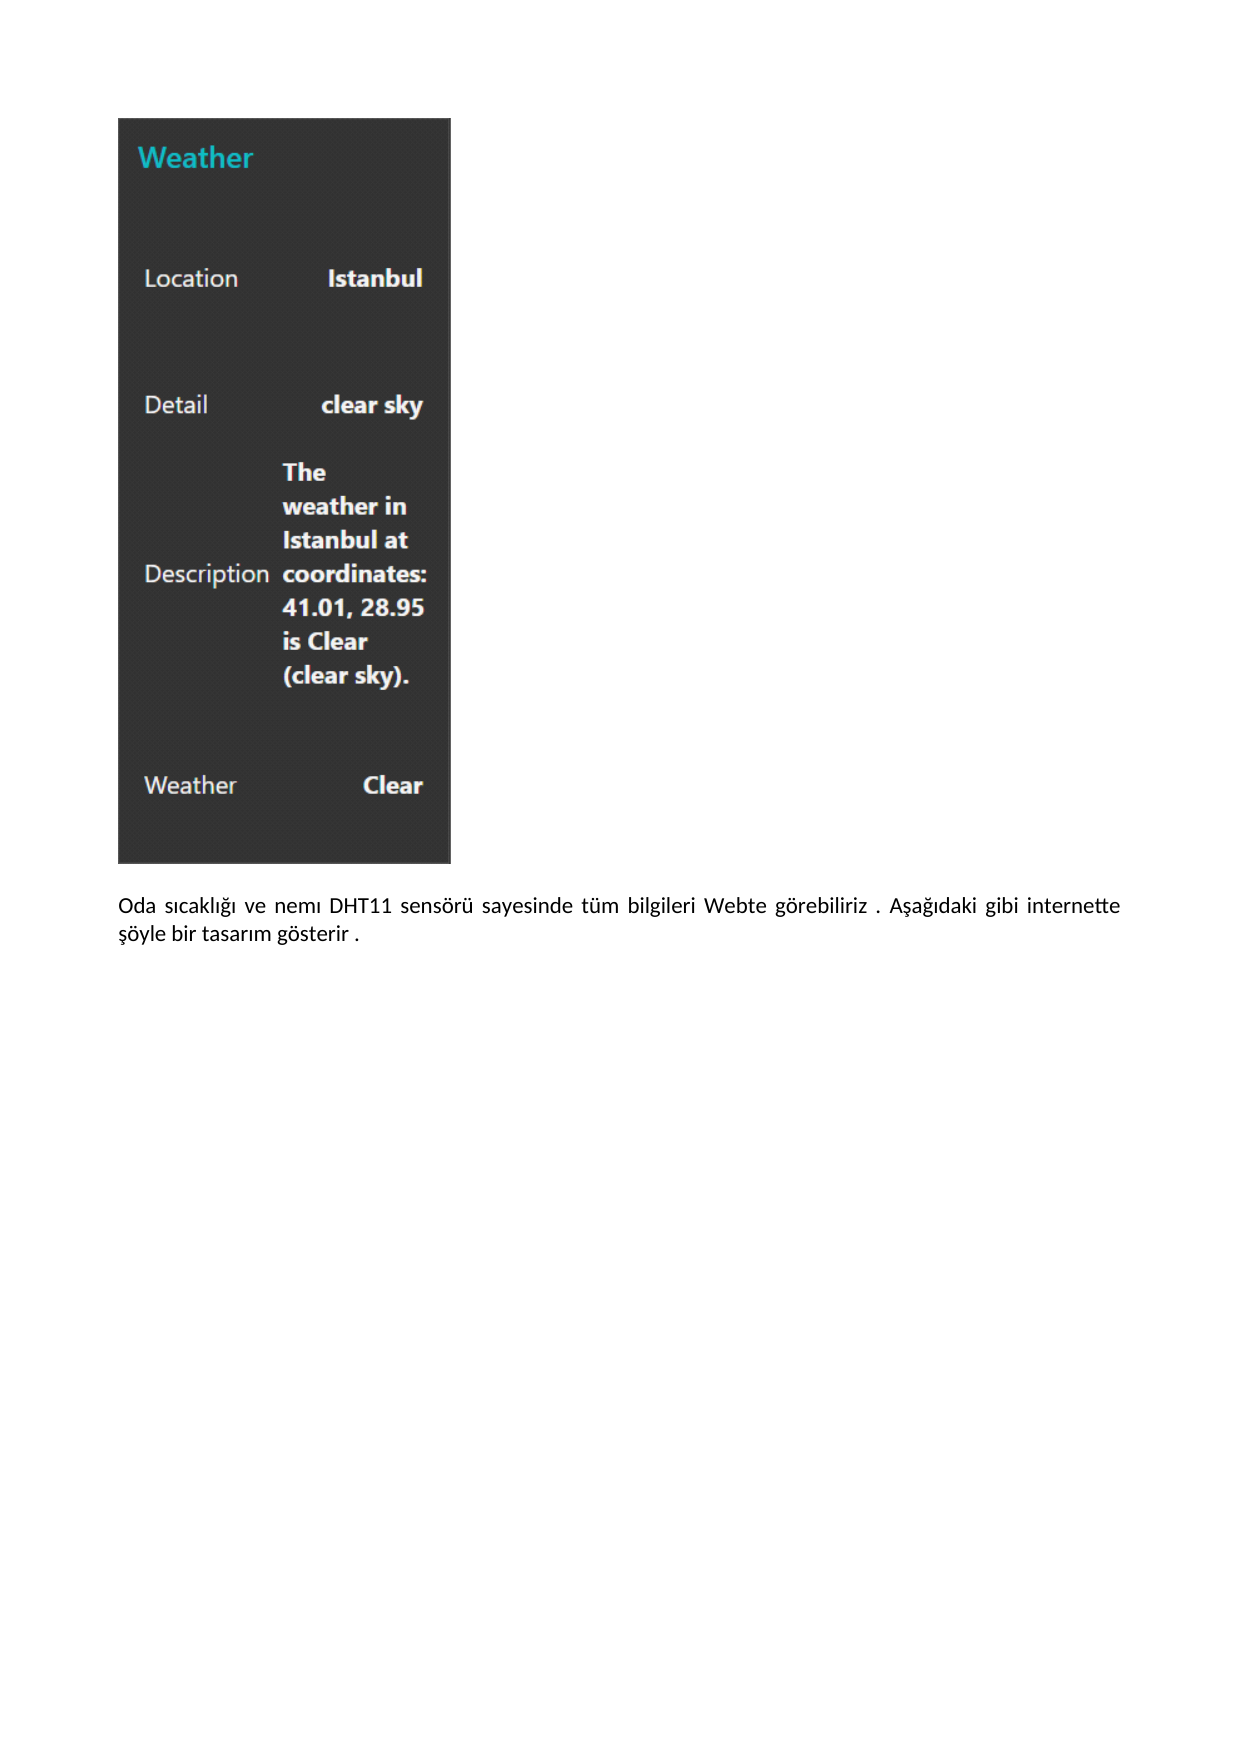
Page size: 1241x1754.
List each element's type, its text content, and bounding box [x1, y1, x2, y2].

text Oda sıcaklığı ve nemı DHT11 sensörü sayesinde tüm bilgileri Webte görebiliriz . Aşağıdaki gibi internette şöyle bir tasarım gösterir . [118, 891, 1122, 947]
